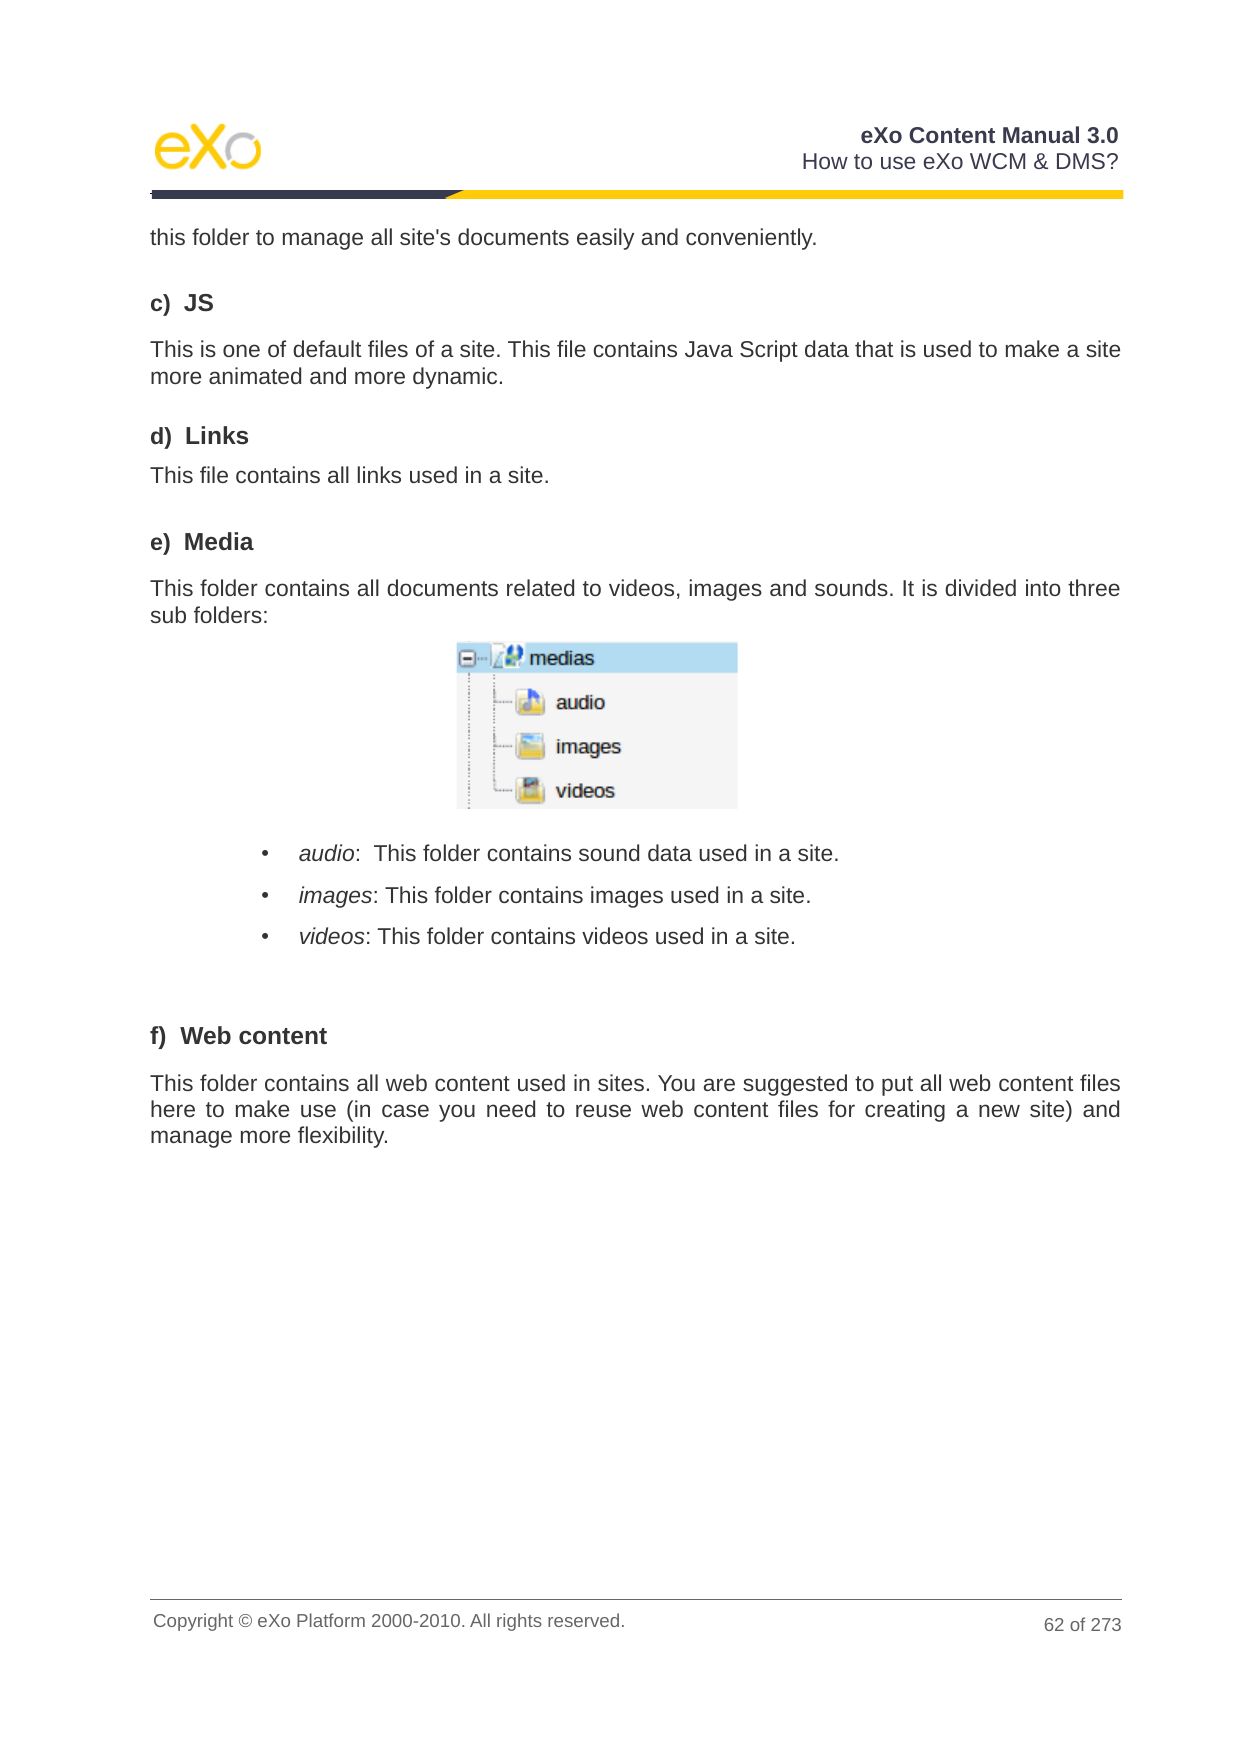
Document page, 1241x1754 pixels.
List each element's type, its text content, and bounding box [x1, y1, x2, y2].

text This file contains all links used in a site. [150, 462, 1122, 489]
subtitle JS [150, 288, 1122, 316]
picture [151, 190, 1124, 199]
list audio: This folder contains sound data used in a site. [261, 840, 1122, 867]
subtitle Links [150, 422, 1122, 450]
list images: This folder contains images used in a site. [261, 882, 1122, 908]
picture [155, 123, 262, 170]
text This is one of default files of a site. This file contains Java Script data that is used to make a site more animated and more dynamic. [150, 336, 1122, 389]
text This folder contains all documents related to videos, images and sounds. It is divided into three sub folders: [150, 575, 1122, 628]
list videos: This folder contains videos used in a site. [261, 923, 1122, 949]
subtitle Web content [150, 1021, 1122, 1050]
picture [456, 641, 738, 809]
text this folder to manage all site's documents easily and conveniently. [150, 223, 1122, 250]
text This folder contains all web content used in sites. You are suggested to put all web content files here to make use (in case you need to reuse web content files for creating a new site) and manage more flexibility. [150, 1070, 1122, 1149]
subtitle Media [150, 527, 1122, 555]
